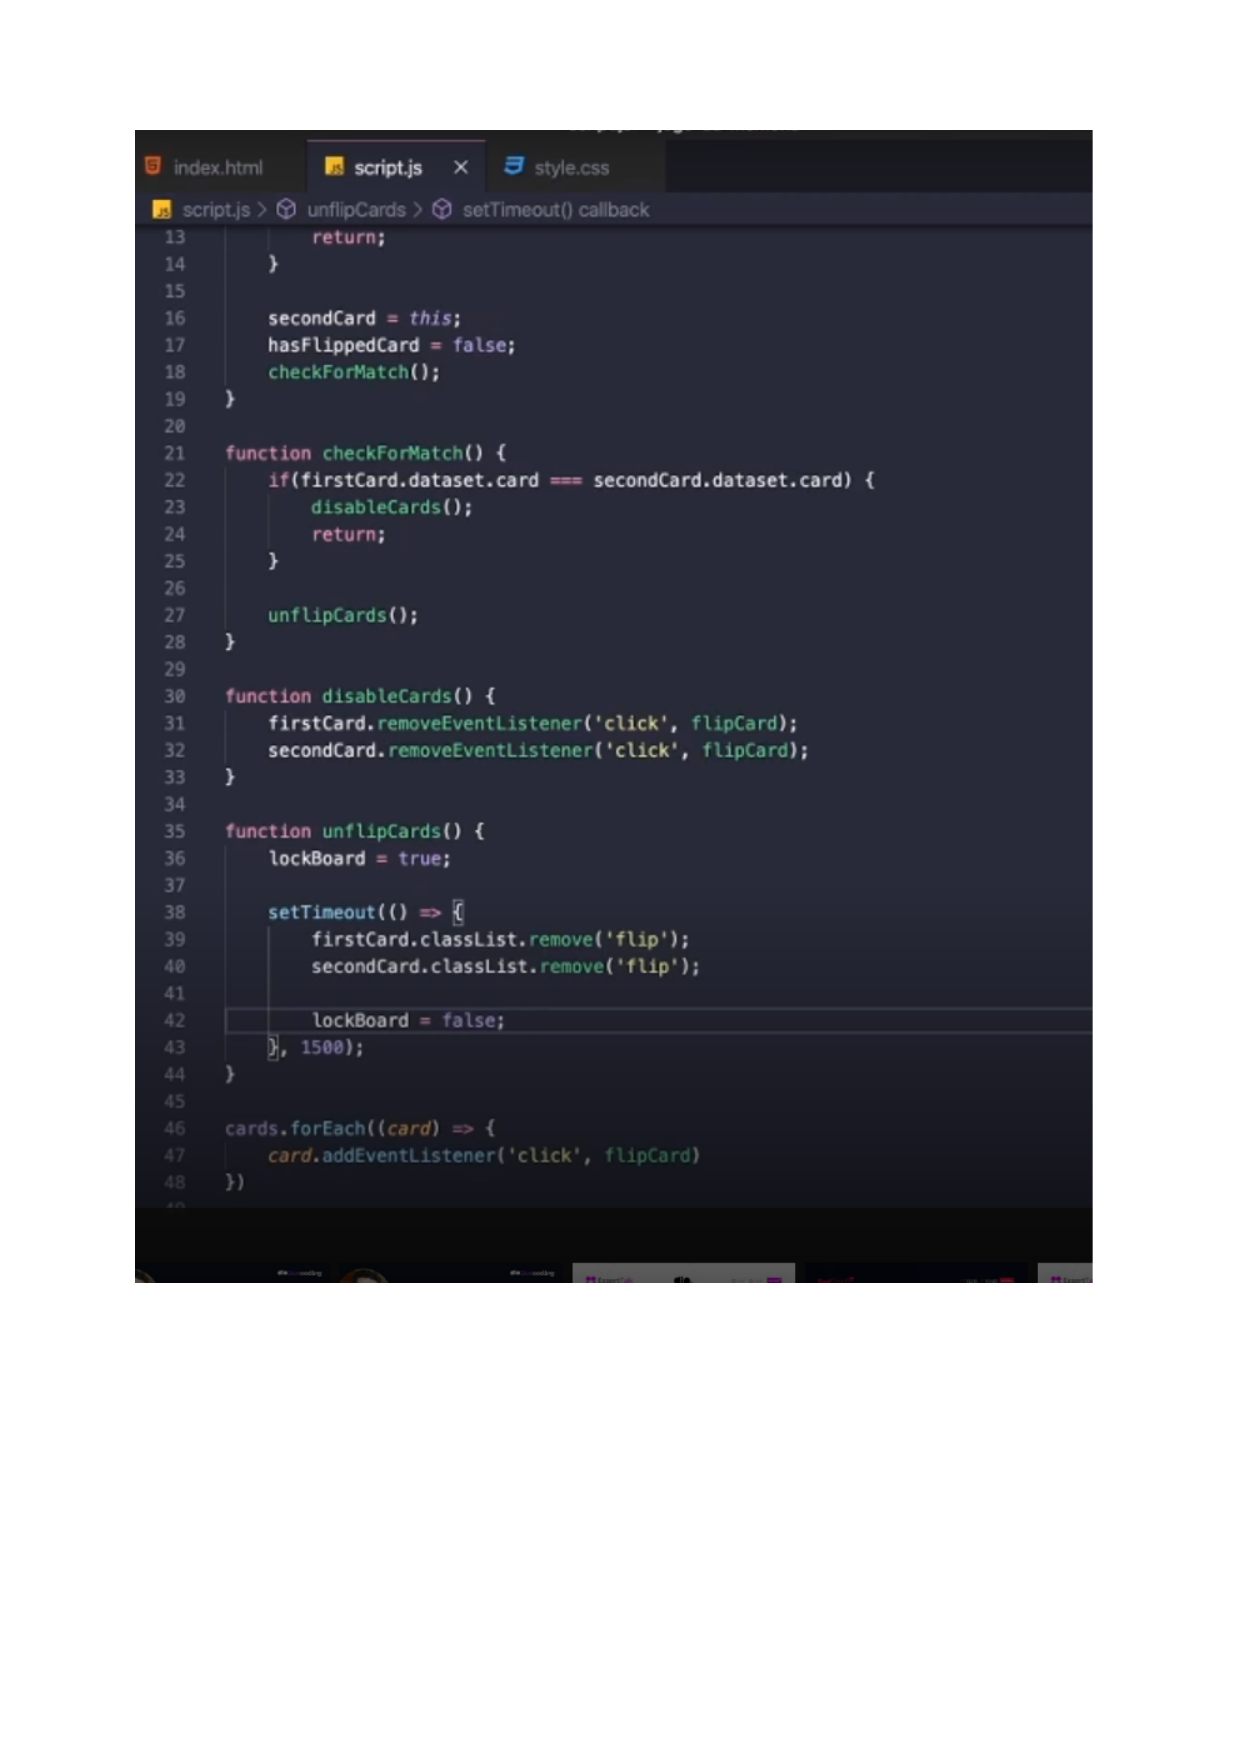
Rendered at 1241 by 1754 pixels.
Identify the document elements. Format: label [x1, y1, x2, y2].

picture [135, 130, 1093, 1283]
